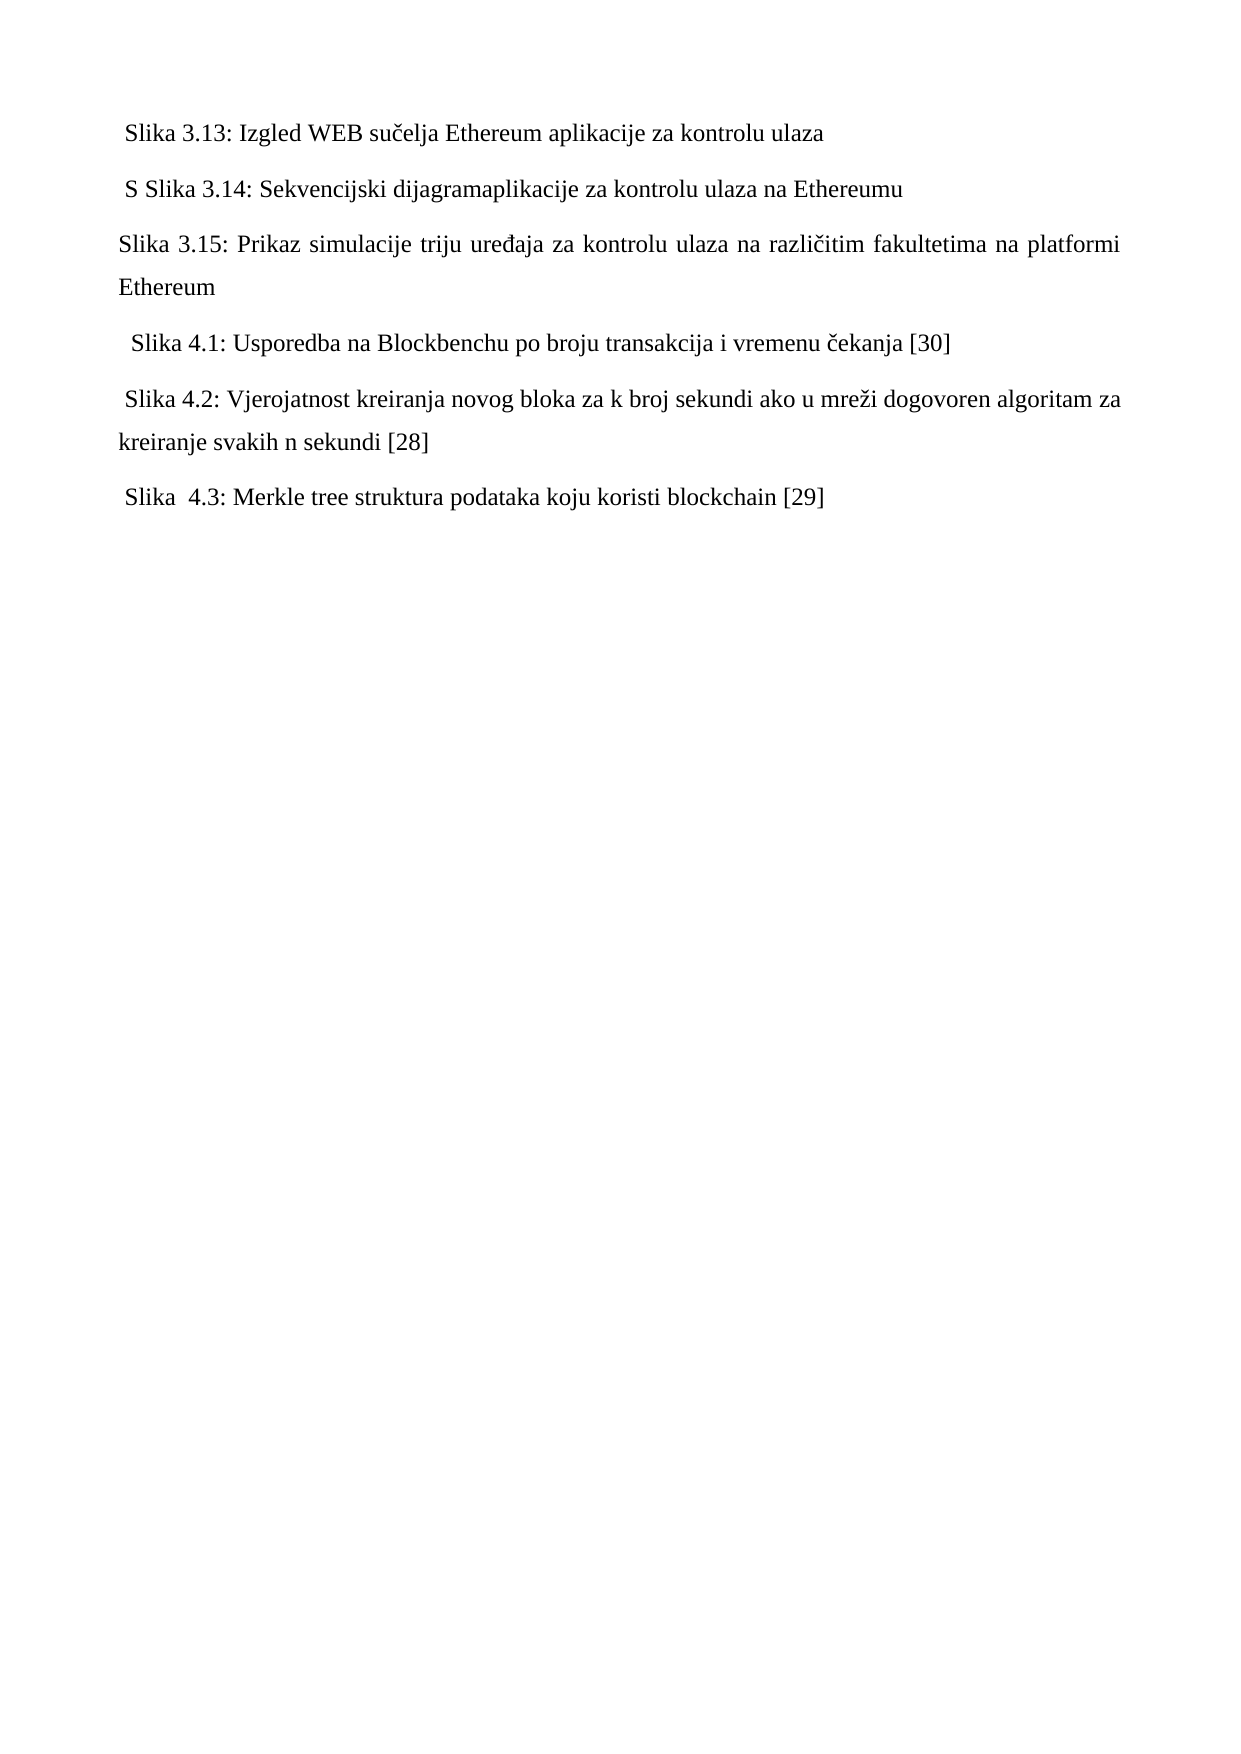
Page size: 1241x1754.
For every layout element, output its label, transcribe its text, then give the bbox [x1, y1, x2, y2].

text Slika 3.13: Izgled WEB sučelja Ethereum aplikacije za kontrolu ulaza [118, 118, 1122, 147]
text S Slika 3.14: Sekvencijski dijagramaplikacije za kontrolu ulaza na Ethereumu [118, 174, 1122, 202]
text Slika 4.2: Vjerojatnost kreiranja novog bloka za k broj sekundi ako u mreži dogovoren algoritam za kreiranje svakih n sekundi [28] [118, 384, 1122, 456]
text Slika 4.3: Merkle tree struktura podataka koju koristi blockchain [29] [118, 482, 1122, 511]
text Slika 4.1: Usporedba na Blockbenchu po broju transakcija i vremenu čekanja [30] [118, 328, 1122, 357]
text Slika 3.15: Prikaz simulacije triju uređaja za kontrolu ulaza na različitim fakultetima na platformi Ethereum [118, 229, 1122, 301]
